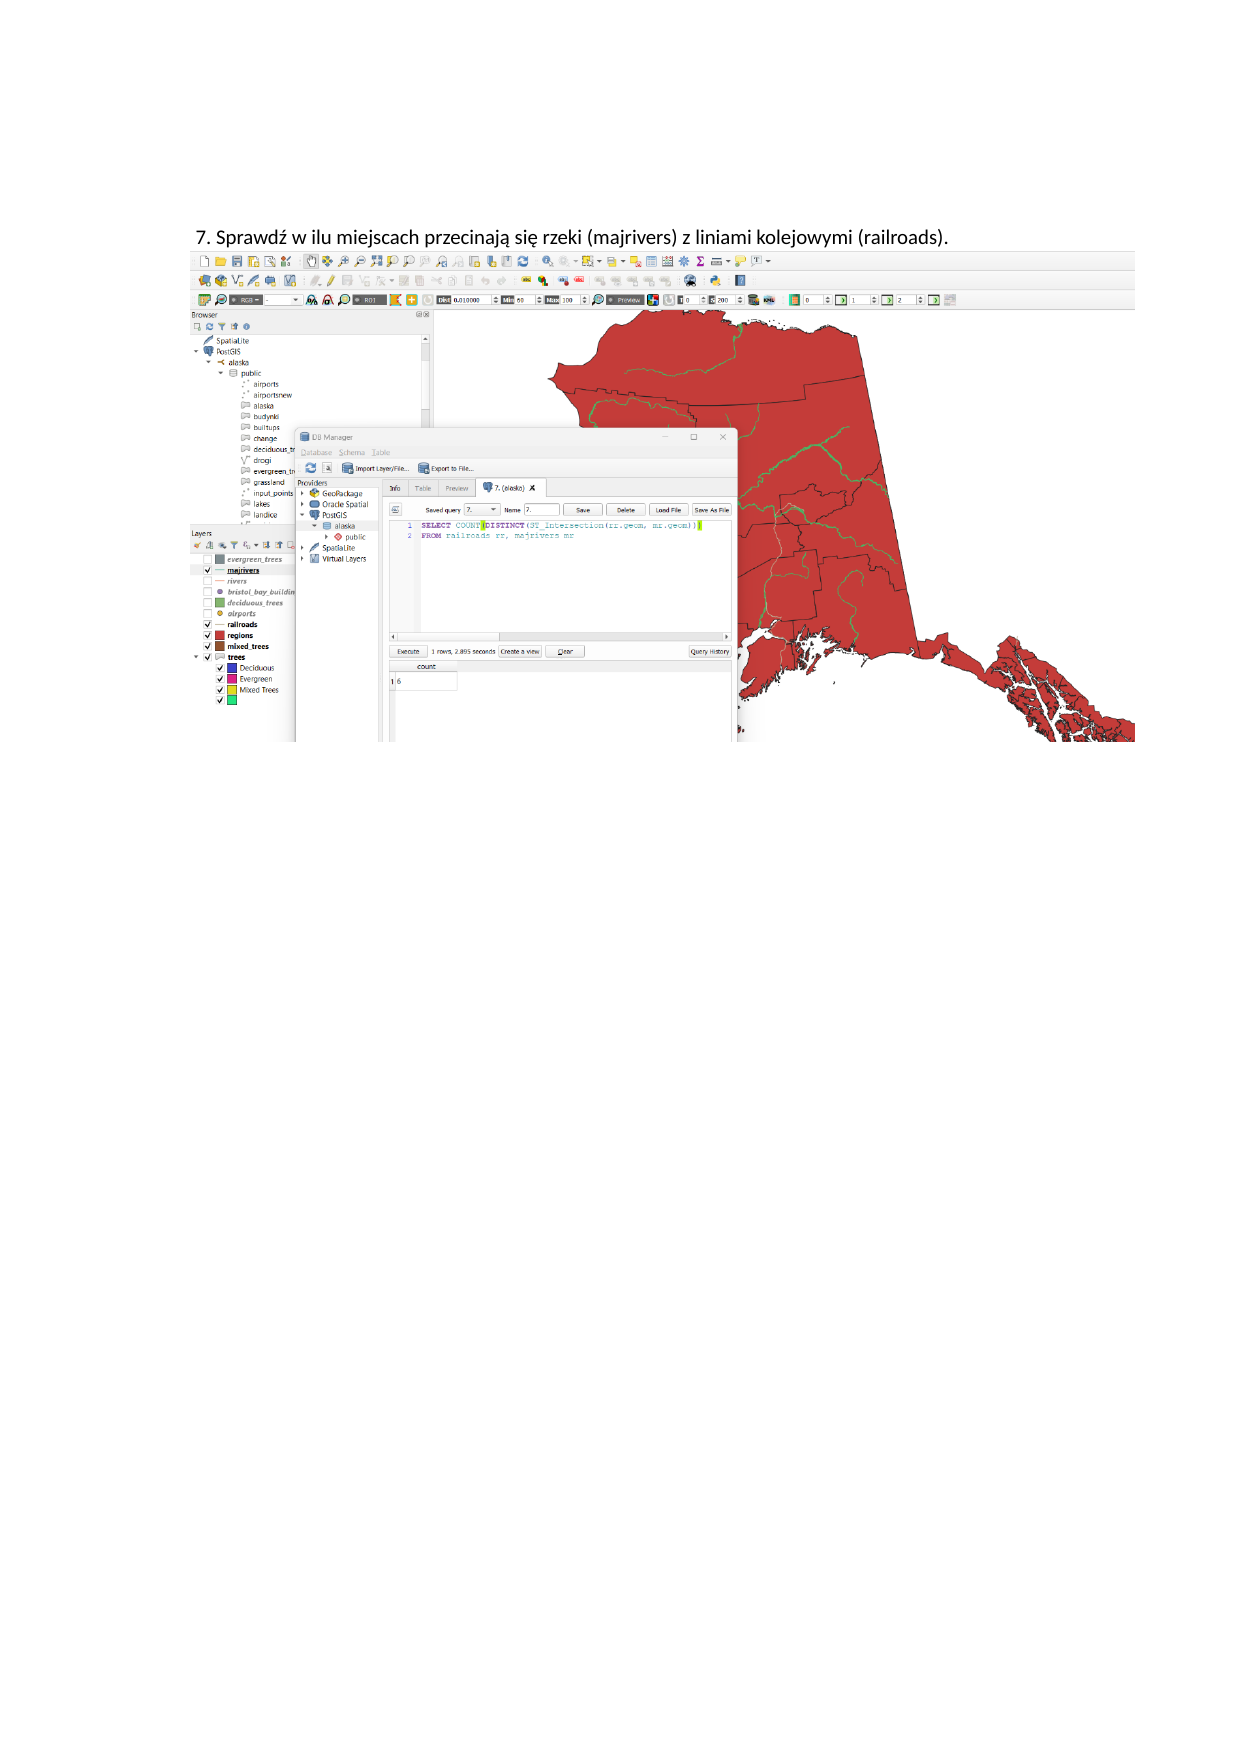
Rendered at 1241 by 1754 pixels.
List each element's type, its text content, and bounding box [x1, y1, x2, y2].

list 7. Sprawdź w ilu miejscach przecinają się rzeki (majrivers) z liniami kolejowymi (railroads). [190, 222, 1093, 250]
